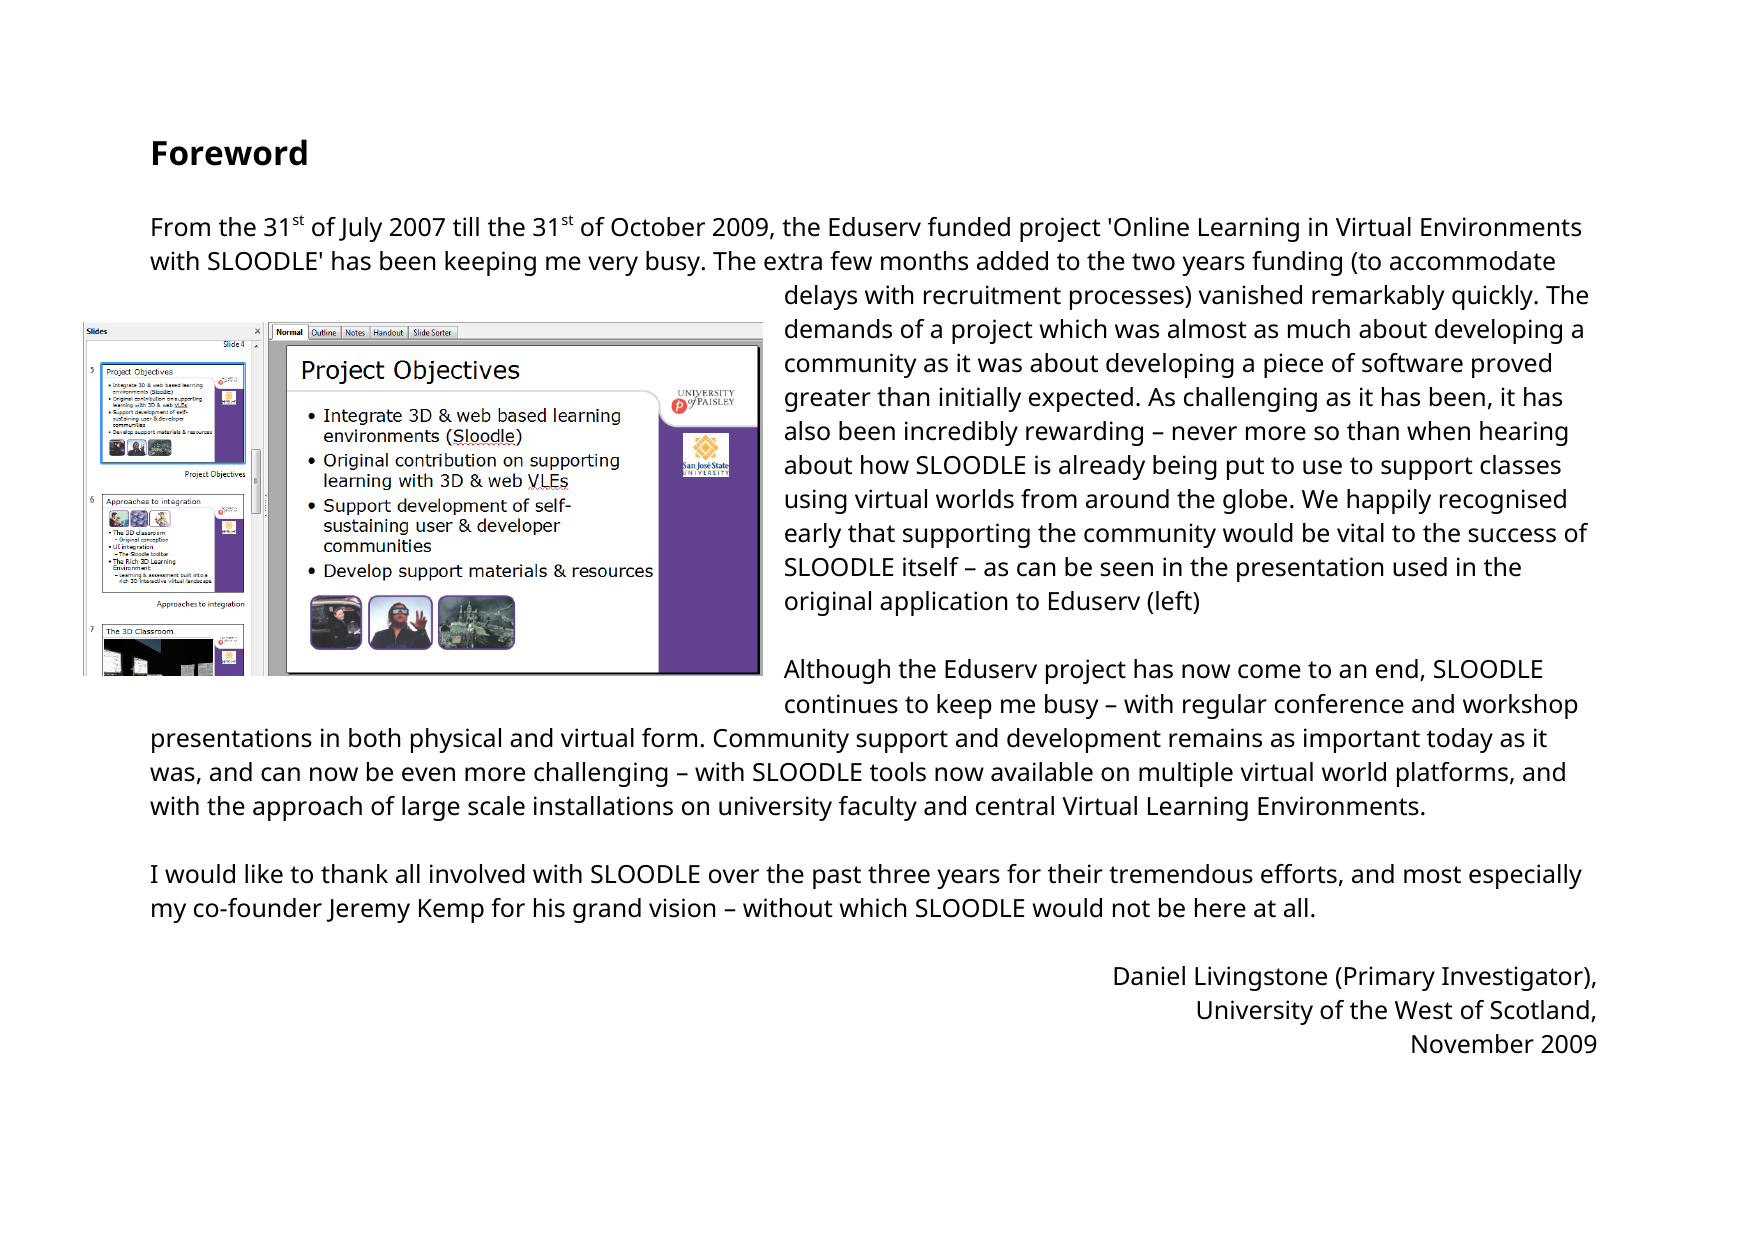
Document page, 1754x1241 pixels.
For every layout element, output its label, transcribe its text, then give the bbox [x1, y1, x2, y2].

text Foreword [150, 130, 1604, 175]
text Although the Eduserv project has now come to an end, SLOODLE continues to keep me busy – with regular conference and workshop presentations in both physical and virtual form. Community support and development remains as important today as it was, and can now be even more challenging – with SLOODLE tools now available on multiple virtual world platforms, and with the approach of large scale installations on university faculty and central Virtual Learning Environments. [150, 652, 1604, 822]
text November 2009 [150, 1027, 1604, 1061]
text Daniel Livingstone (Primary Investigator), [150, 959, 1604, 993]
text From the 31st of July 2007 till the 31st of October 2009, the Eduserv funded project 'Online Learning in Virtual Environments with SLOODLE' has been keeping me very busy. The extra few months added to the two years funding (to accommodate delays with recruitment processes) vanished remarkably quickly. The demands of a project which was almost as much about developing a community as it was about developing a piece of software proved greater than initially expected. As challenging as it has been, it has also been incredibly rewarding – never more so than when hearing about how SLOODLE is already being put to use to support classes using virtual worlds from around the globe. We happily recognised early that supporting the community would be vital to the success of SLOODLE itself – as can be seen in the presentation used in the original application to Eduserv (left) [150, 209, 1604, 618]
text I would like to thank all involved with SLOODLE over the past three years for their tremendous efforts, and most especially my co-founder Jeremy Kemp for his grand vision – without which SLOODLE would not be here at all. [150, 857, 1604, 925]
text University of the West of Scotland, [150, 993, 1604, 1027]
